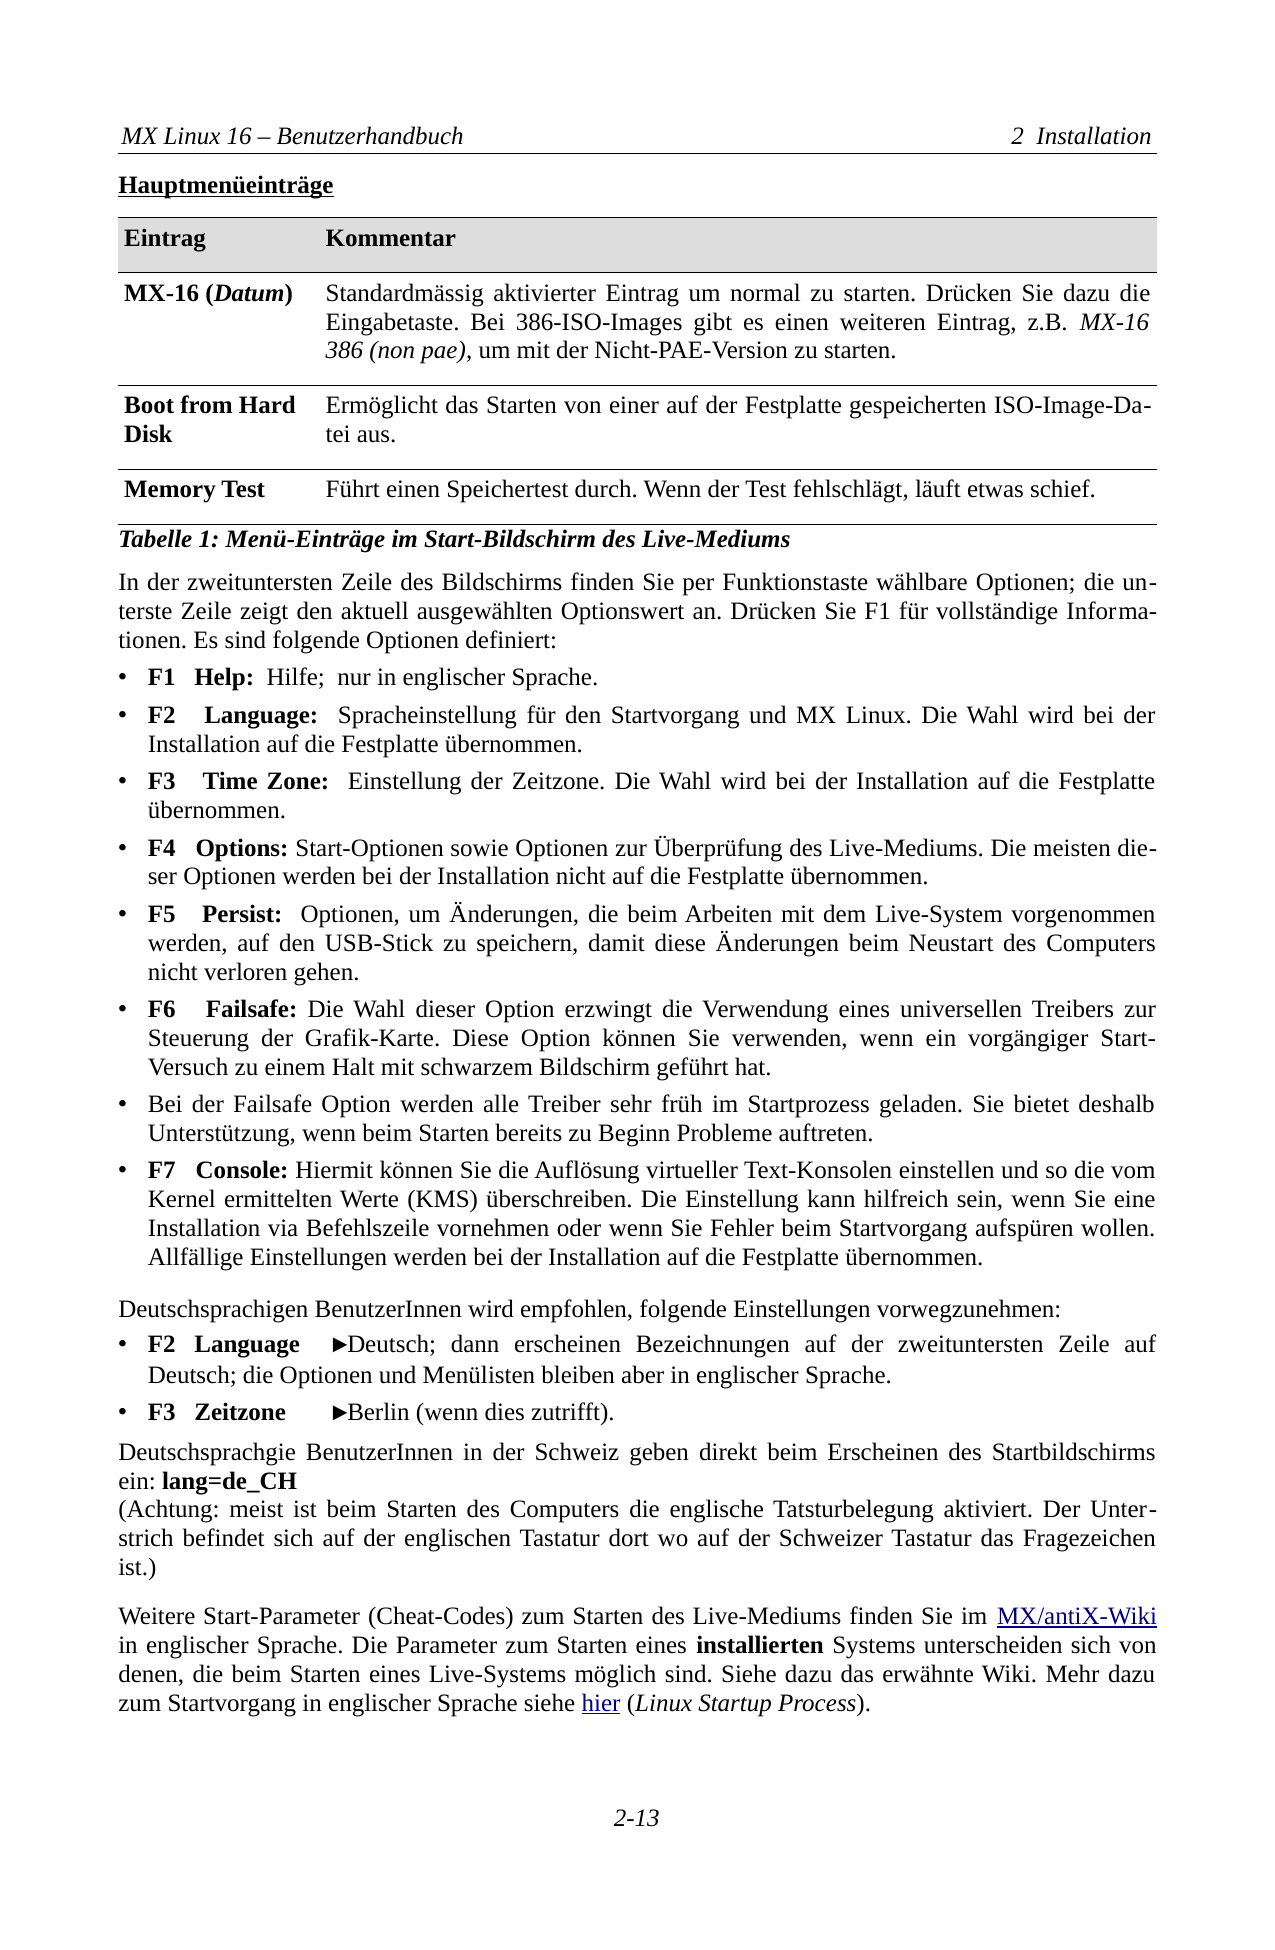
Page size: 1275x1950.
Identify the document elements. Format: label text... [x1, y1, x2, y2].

table_header Kommentar [320, 218, 1157, 272]
list F3 Zeitzone ►Berlin (wenn dies zutrifft). [118, 1397, 1157, 1428]
list F3 Time Zone: Einstellung der Zeitzone. Die Wahl wird bei der Installation auf die Festplatte über­nommen. [118, 766, 1157, 824]
list Bei der Failsafe Option werden alle Treiber sehr früh im Startprozess geladen. Sie bietet deshalb Unterstützung, wenn beim Starten bereits zu Beginn Probleme auftreten. [118, 1089, 1157, 1147]
text (Achtung: meist ist beim Starten des Computers die englische Tatsturbelegung aktiviert. Der Unter­strich befindet sich auf der englischen Tastatur dort wo auf der Schweizer Tastatur das Fragezeichen ist.) [118, 1494, 1157, 1581]
table_cell Memory Test [118, 470, 320, 524]
list F4 Options: Start-Optionen sowie Optionen zur Überprüfung des Live-Mediums. Die meisten die­ser Optionen werden bei der Installation nicht auf die Festplatte übernommen. [118, 833, 1157, 890]
table_cell Ermöglicht das Starten von einer auf der Festplatte gespeicherten ISO-Image-Da­tei aus. [320, 386, 1157, 468]
text Weitere Start-Parameter (Cheat-Codes) zum Starten des Live-Mediums finden Sie im MX/antiX-Wiki in englischer Sprache. Die Parameter zum Starten eines installierten Systems unterscheiden sich von denen, die beim Starten eines Live-Systems möglich sind. Siehe dazu das erwähnte Wiki. Mehr dazu zum Startvorgang in englischer Sprache siehe hier (Linux Startup Process). [118, 1601, 1157, 1716]
table_header Eintrag [118, 218, 320, 272]
list F2 Language ►Deutsch; dann erscheinen Bezeichnungen auf der zweituntersten Zeile auf Deutsch; die Optionen und Menülisten bleiben aber in englischer Sprache. [118, 1329, 1157, 1388]
table_cell Standardmässig aktivierter Eintrag um normal zu starten. Drücken Sie dazu die Ein­ga­betaste. Bei 386-ISO-Images gibt es einen weiteren Eintrag, z.B. MX-16 386 (non pae), um mit der Nicht-PAE-Version zu starten. [320, 273, 1157, 385]
list F1 Help: Hilfe; nur in englischer Sprache. [118, 662, 1157, 691]
list F5 Persist: Optionen, um Änderungen, die beim Arbeiten mit dem Live-System vorgenommen werden, auf den USB-Stick zu speichern, damit diese Änderungen beim Neustart des Computers nicht verloren gehen. [118, 899, 1157, 985]
list F7 Console: Hiermit können Sie die Auflösung virtueller Text-Konsolen einstellen und so die vom Kernel ermittelten Werte (KMS) überschreiben. Die Einstellung kann hilfreich sein, wenn Sie eine In­stallation via Befehlszeile vornehmen oder wenn Sie Fehler beim Startvorgang aufspüren wollen. Allfällige Einstellungen werden bei der Installation auf die Festplatte übernommen. [118, 1156, 1157, 1271]
text Tabelle 1: Menü-Einträge im Start-Bildschirm des Live-Mediums [118, 525, 1157, 552]
table_cell Boot from Hard Disk [118, 386, 320, 468]
list F2 Language: Spracheinstellung für den Startvorgang und MX Linux. Die Wahl wird bei der Installation auf die Festplatte übernommen. [118, 700, 1157, 757]
text Deutschsprachigen BenutzerInnen wird empfohlen, folgende Einstellungen vorwegzunehmen: [118, 1294, 1157, 1323]
text Hauptmenüeinträge [118, 171, 1157, 199]
table_cell Führt einen Speichertest durch. Wenn der Test fehlschlägt, läuft etwas schief. [320, 470, 1157, 524]
table_cell MX-16 (Datum) [118, 273, 320, 385]
text Deutschsprachgie BenutzerInnen in der Schweiz geben direkt beim Erscheinen des Startbildschirms ein: lang=de_CH [118, 1437, 1157, 1494]
text In der zweituntersten Zeile des Bildschirms finden Sie per Funktionstaste wählbare Optionen; die un­ter­ste Zeile zeigt den aktuell ausgewählten Optionswert an. Drücken Sie F1 für vollständige Infor­ma­tio­nen. Es sind folgende Optionen definiert: [118, 567, 1157, 653]
list F6 Failsafe: Die Wahl dieser Option erzwingt die Verwendung eines universellen Treibers zur Steu­erung der Grafik-Karte. Diese Option können Sie verwenden, wenn ein vorgängiger Start-Versuch zu einem Halt mit schwarzem Bildschirm geführt hat. [118, 994, 1157, 1080]
